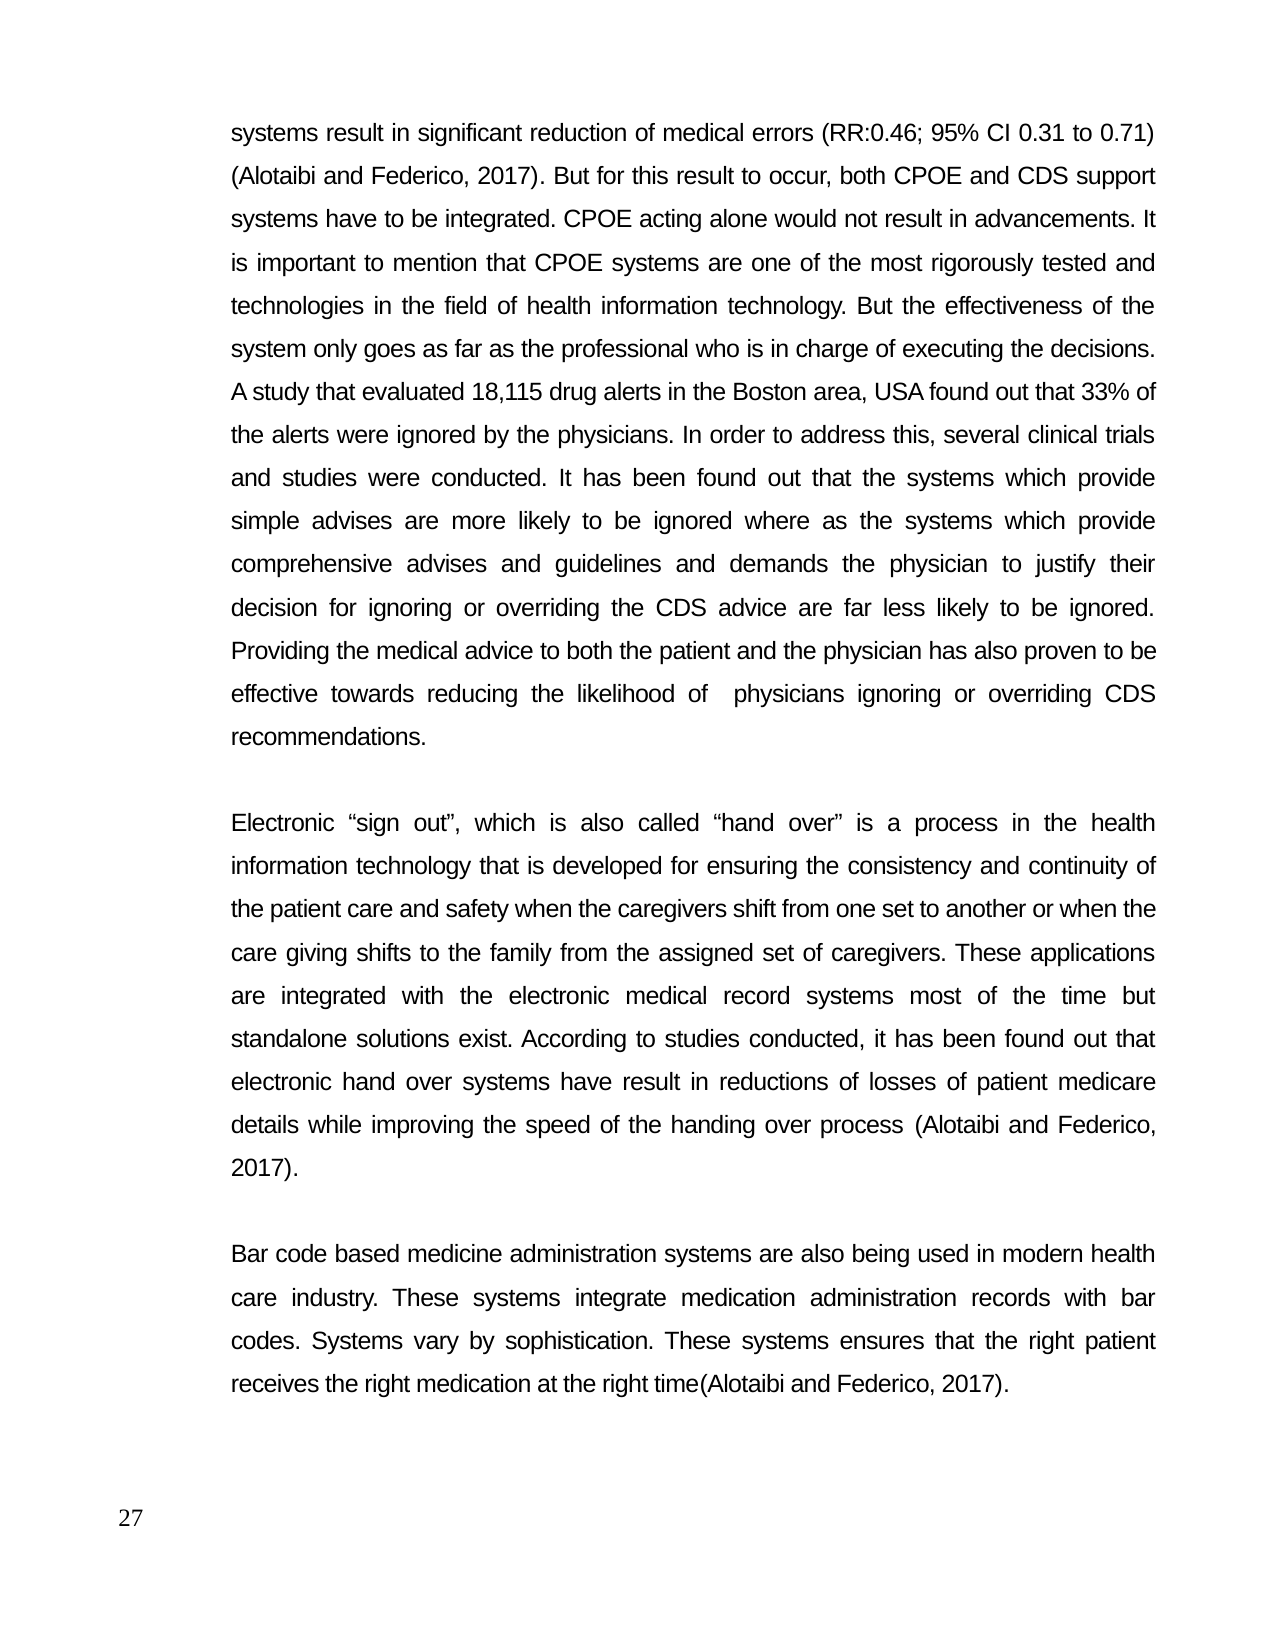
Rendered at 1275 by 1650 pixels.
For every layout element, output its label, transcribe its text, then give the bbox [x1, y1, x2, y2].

text Electronic “sign out”, which is also called “hand over” is a process in the health information technology that is developed for ensuring the consistency and continuity of the patient care and safety when the caregivers shift from one set to another or when the care giving shifts to the family from the assigned set of caregivers. These applications are integrated with the electronic medical record systems most of the time but standalone solutions exist. According to studies conducted, it has been found out that electronic hand over systems have result in reductions of losses of patient medicare details while improving the speed of the handing over process (Alotaibi and Federico, 2017)⁠. [231, 808, 1157, 1182]
text systems result in significant reduction of medical errors (RR:0.46; 95% CI 0.31 to 0.71)(Alotaibi and Federico, 2017)⁠. But for this result to occur, both CPOE and CDS support systems have to be integrated. CPOE acting alone would not result in advancements. It is important to mention that CPOE systems are one of the most rigorously tested and technologies in the field of health information technology. But the effectiveness of the system only goes as far as the professional who is in charge of executing the decisions. A study that evaluated 18,115 drug alerts in the Boston area, USA found out that 33% of the alerts were ignored by the physicians. In order to address this, several clinical trials and studies were conducted. It has been found out that the systems which provide simple advises are more likely to be ignored where as the systems which provide comprehensive advises and guidelines and demands the physician to justify their decision for ignoring or overriding the CDS advice are far less likely to be ignored. Providing the medical advice to both the patient and the physician has also proven to be effective towards reducing the likelihood of physicians ignoring or overriding CDS recommendations. [231, 118, 1157, 751]
text Bar code based medicine administration systems are also being used in modern health care industry. These systems integrate medication administration records with bar codes. Systems vary by sophistication. These systems ensures that the right patient receives the right medication at the right time(Alotaibi and Federico, 2017)⁠. [231, 1239, 1157, 1397]
